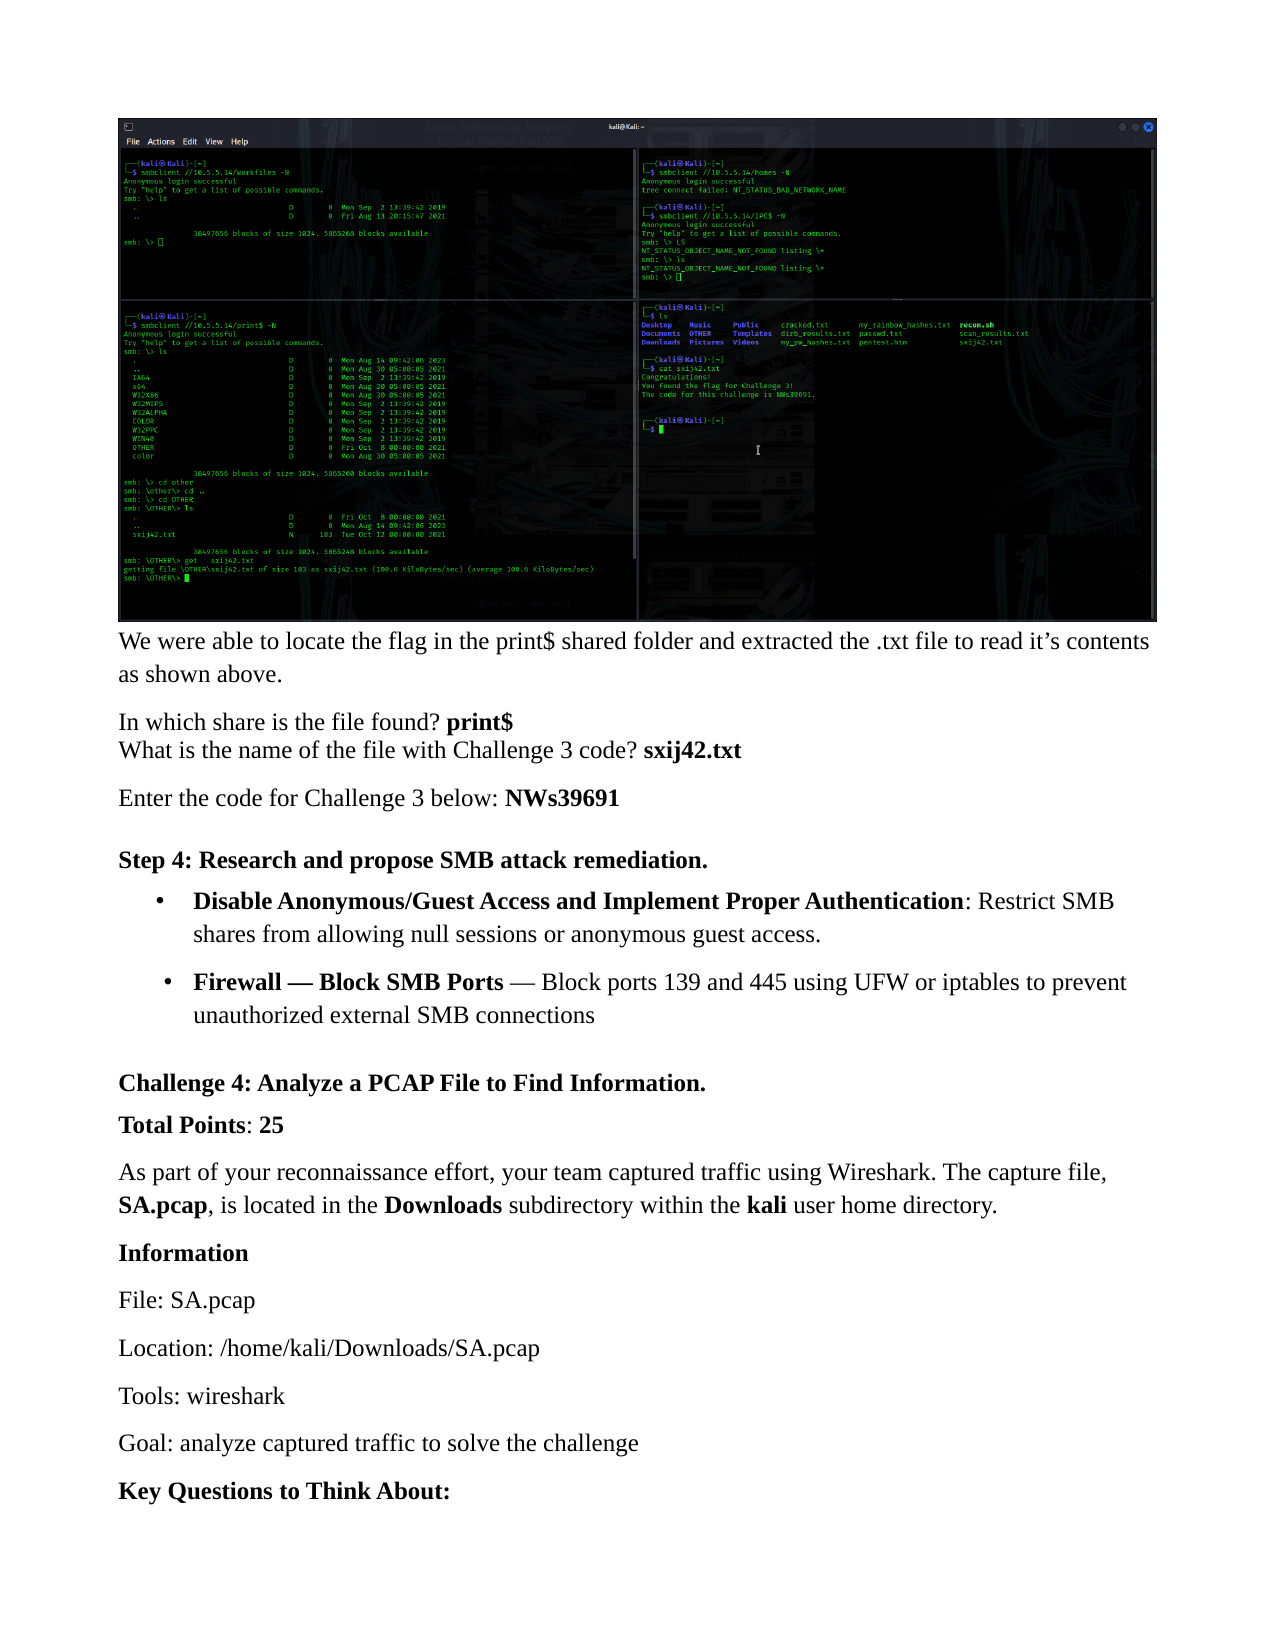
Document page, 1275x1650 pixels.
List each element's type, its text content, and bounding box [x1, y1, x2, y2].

text Goal: analyze captured traffic to solve the challenge [118, 1428, 1157, 1457]
text Total Points: 25 [118, 1110, 1157, 1138]
subtitle Challenge 4: Analyze a PCAP File to Find Information. [118, 1068, 1157, 1097]
text In which share is the file found? print$ [118, 707, 1157, 735]
text As part of your reconnaissance effort, your team captured traffic using Wireshark. The capture file, SA.pcap, is located in the Downloads subdirectory within the kali user home directory. [118, 1157, 1157, 1219]
text We were able to locate the flag in the print$ shared folder and extracted the .txt file to read it’s contents as shown above. [118, 622, 1157, 688]
text Location: /home/kali/Downloads/SA.pcap [118, 1333, 1157, 1362]
text Tools: wireshark [118, 1381, 1157, 1409]
text Enter the code for Challenge 3 below: NWs39691 [118, 783, 1157, 812]
text Key Questions to Think About: [118, 1476, 1157, 1505]
list Disable Anonymous/Guest Access and Implement Proper Authentication: Restrict SMB shares from allowing null sessions or anonymous guest access. [156, 886, 1157, 948]
list Firewall — Block SMB Ports — Block ports 139 and 445 using UFW or iptables to prevent unauthorized external SMB connections [164, 967, 1157, 1029]
text Information [118, 1238, 1157, 1267]
picture [118, 118, 1157, 622]
text What is the name of the file with Challenge 3 code? sxij42.txt [118, 735, 1157, 764]
subtitle Step 4: Research and propose SMB attack remediation. [118, 845, 1157, 874]
text File: SA.pcap [118, 1286, 1157, 1314]
